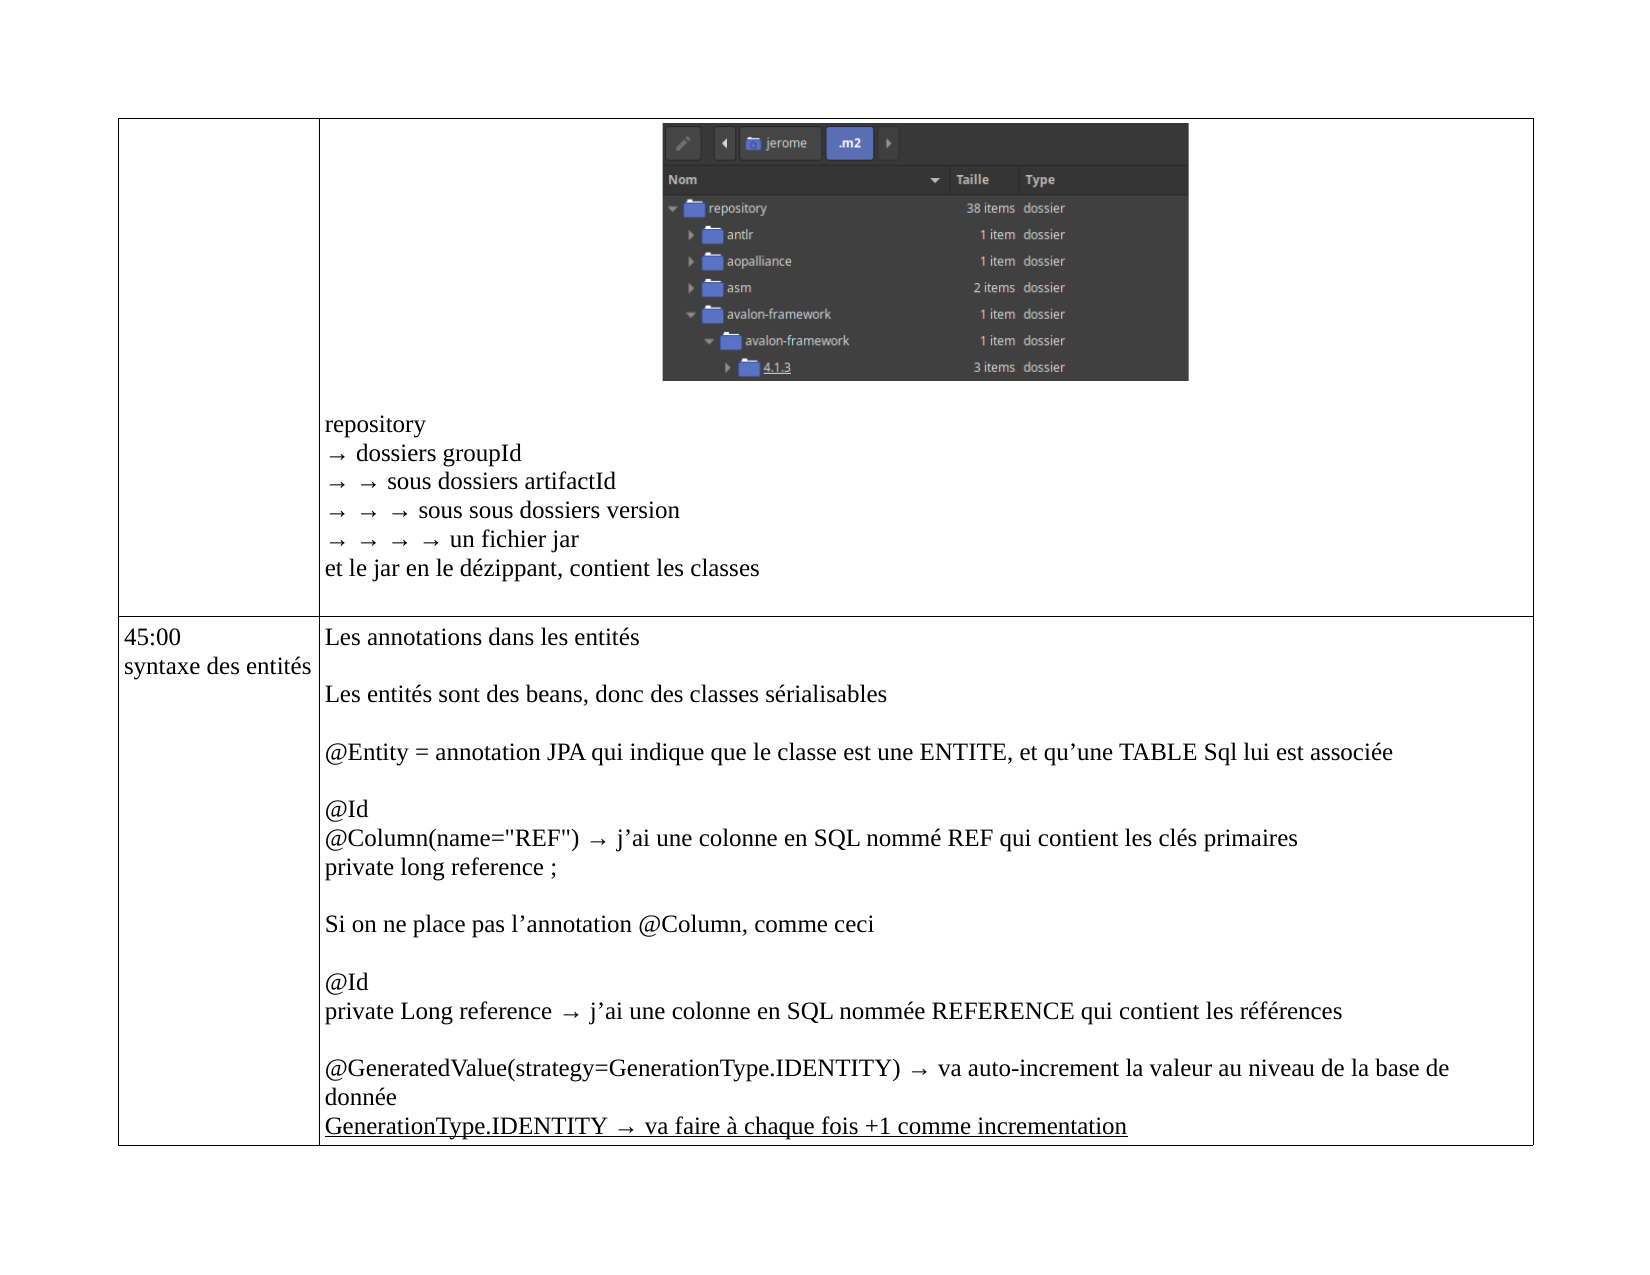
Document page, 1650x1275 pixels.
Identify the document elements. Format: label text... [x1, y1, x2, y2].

table_cell Les annotations dans les entités Les entités sont des beans, donc des classes sérialisables @Entity = annotation JPA qui indique que le classe est une ENTITE, et qu’une TABLE Sql lui est associée @Id @Column(name="REF") → j’ai une colonne en SQL nommé REF qui contient les clés primaires private long reference ; Si on ne place pas l’annotation @Column, comme ceci @Id private Long reference → j’ai une colonne en SQL nommée REFERENCE qui contient les références @GeneratedValue(strategy=GenerationType.IDENTITY) → va auto-increment la valeur au niveau de la base de donnée GenerationType.IDENTITY → va faire à chaque fois +1 comme incrementation [320, 617, 1533, 1145]
table_cell [119, 119, 319, 616]
table_cell 45:00 syntaxe des entités [119, 617, 319, 1145]
table_cell repository → dossiers groupId → → sous dossiers artifactId → → → sous sous dossiers version → → → → un fichier jar et le jar en le dézippant, contient les classes [320, 119, 1533, 616]
picture [662, 123, 1189, 381]
